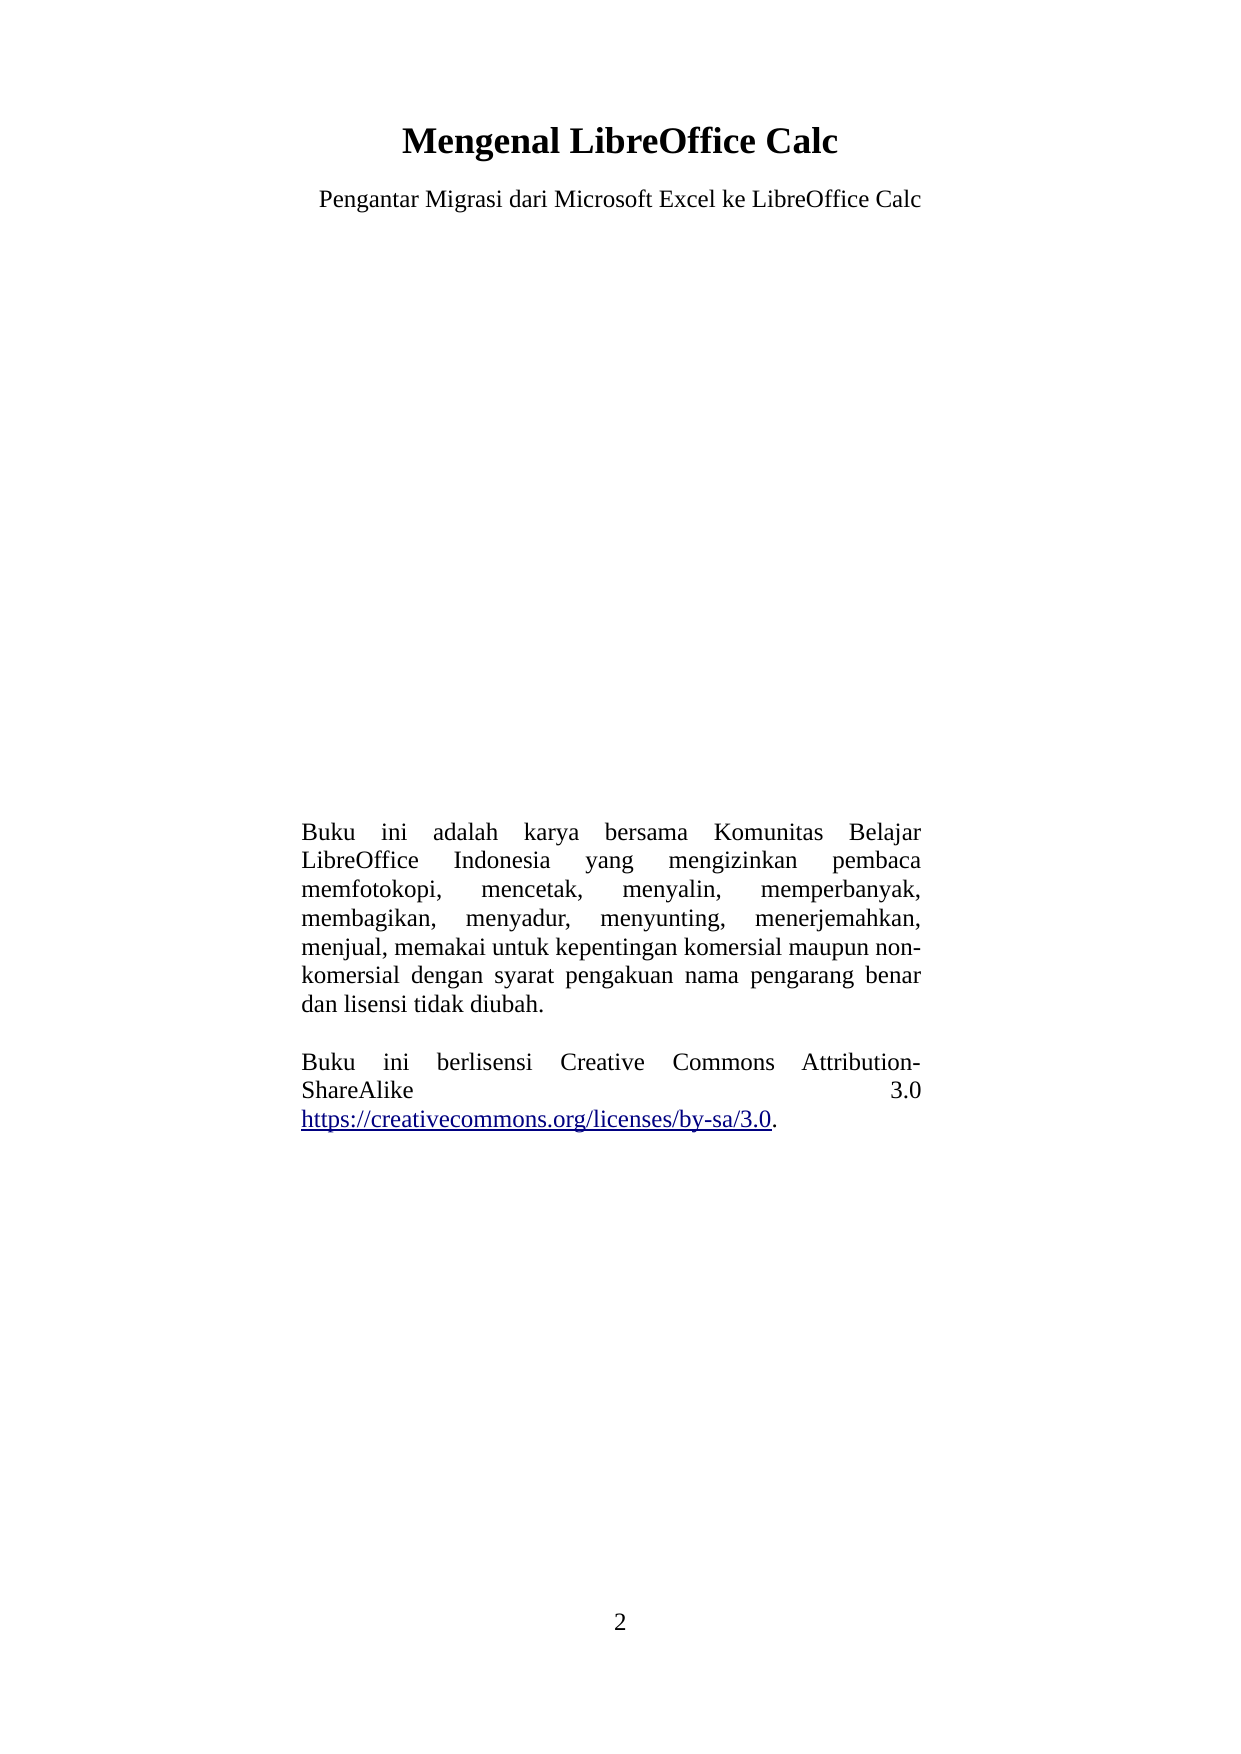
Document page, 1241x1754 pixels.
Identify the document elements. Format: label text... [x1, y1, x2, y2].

text Mengenal LibreOffice Calc [118, 118, 1122, 161]
text Buku ini berlisensi Creative Commons Attribution-ShareAlike 3.0 https://creativecommons.org/licenses/by-sa/3.0. [301, 1047, 921, 1133]
text Pengantar Migrasi dari Microsoft Excel ke LibreOffice Calc [118, 184, 1122, 213]
text Buku ini adalah karya bersama Komunitas Belajar LibreOffice Indonesia yang mengizinkan pembaca memfotokopi, mencetak, menyalin, memperbanyak, membagikan, menyadur, menyunting, menerjemahkan, menjual, memakai untuk kepentingan komersial maupun non-komersial dengan syarat pengakuan nama pengarang benar dan lisensi tidak diubah. [301, 817, 921, 1018]
